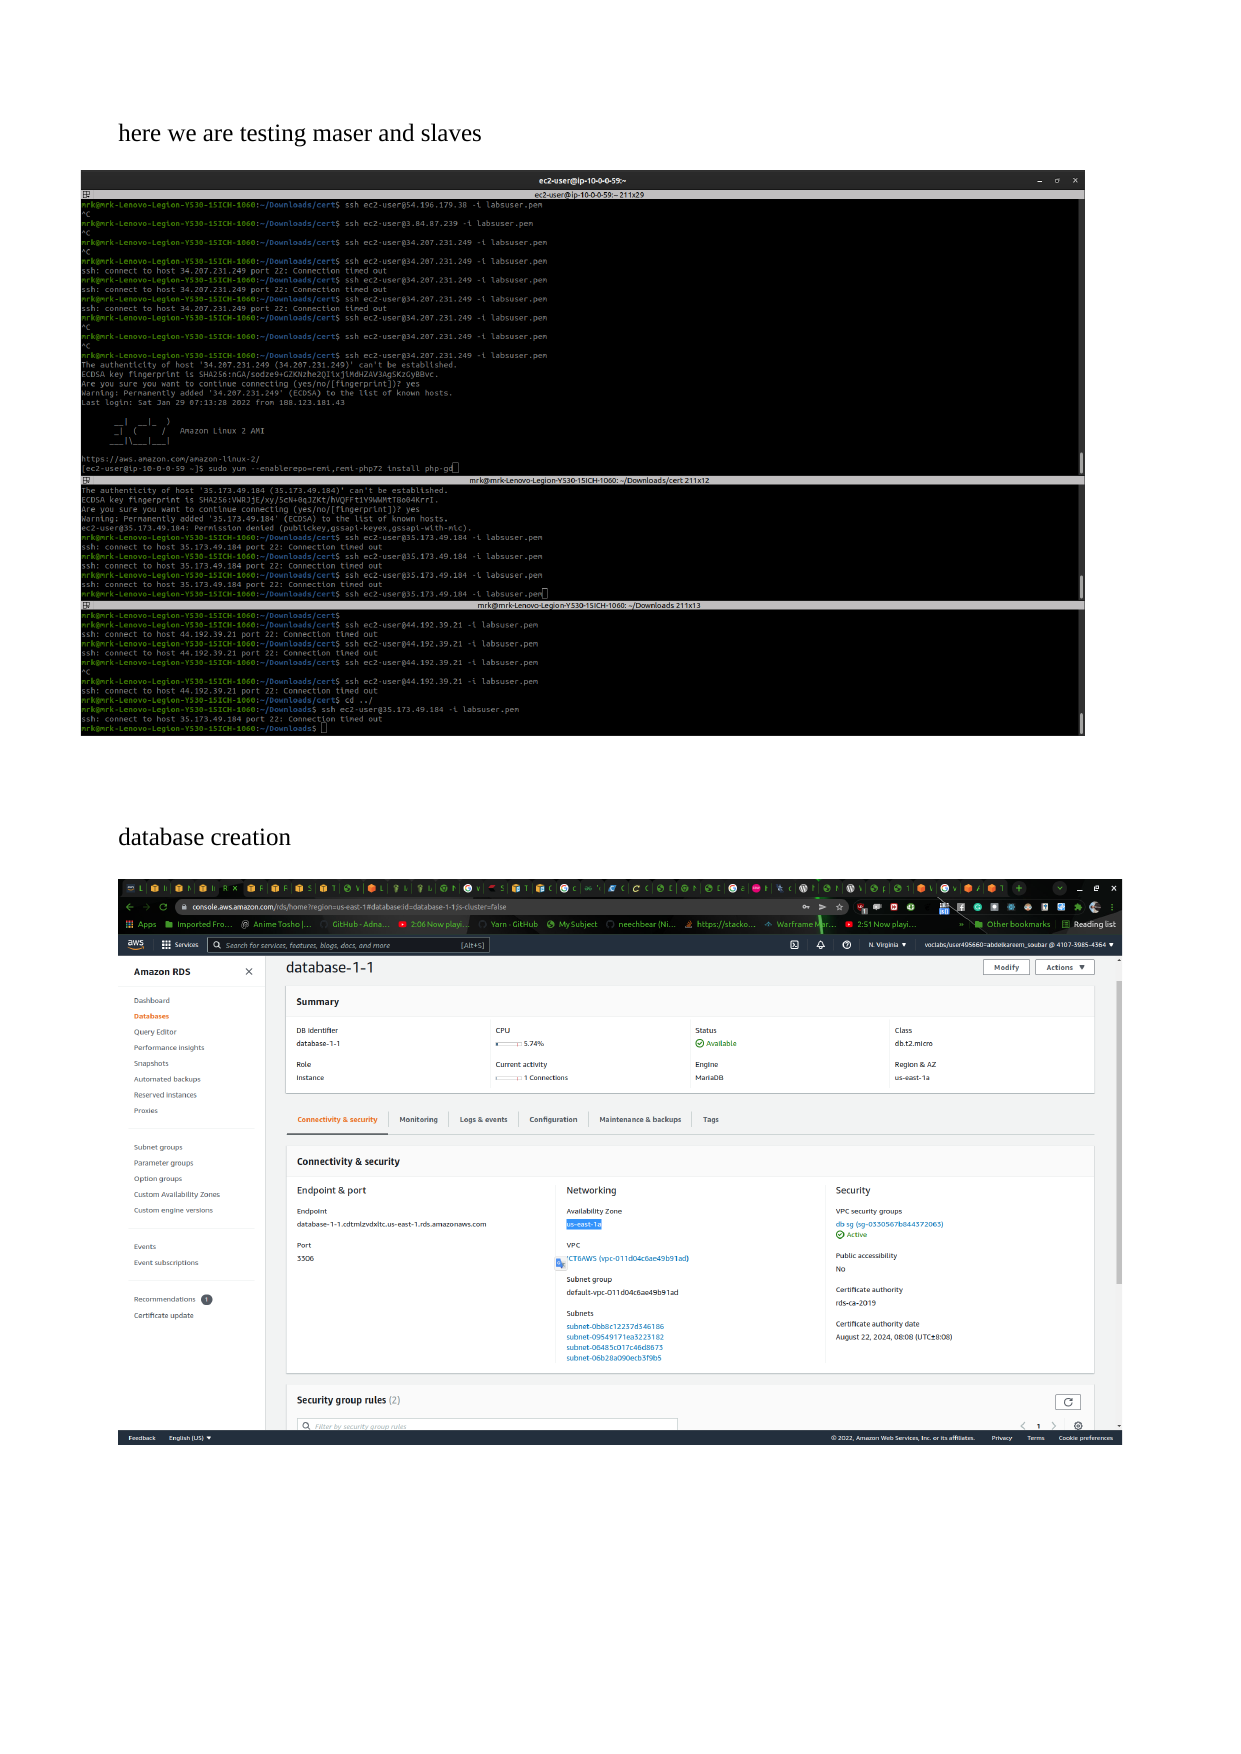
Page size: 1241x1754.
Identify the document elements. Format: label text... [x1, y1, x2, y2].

picture [80, 170, 1085, 736]
text database creation [118, 822, 1122, 851]
picture [118, 879, 1123, 1445]
text here we are testing maser and slaves [118, 118, 1122, 147]
